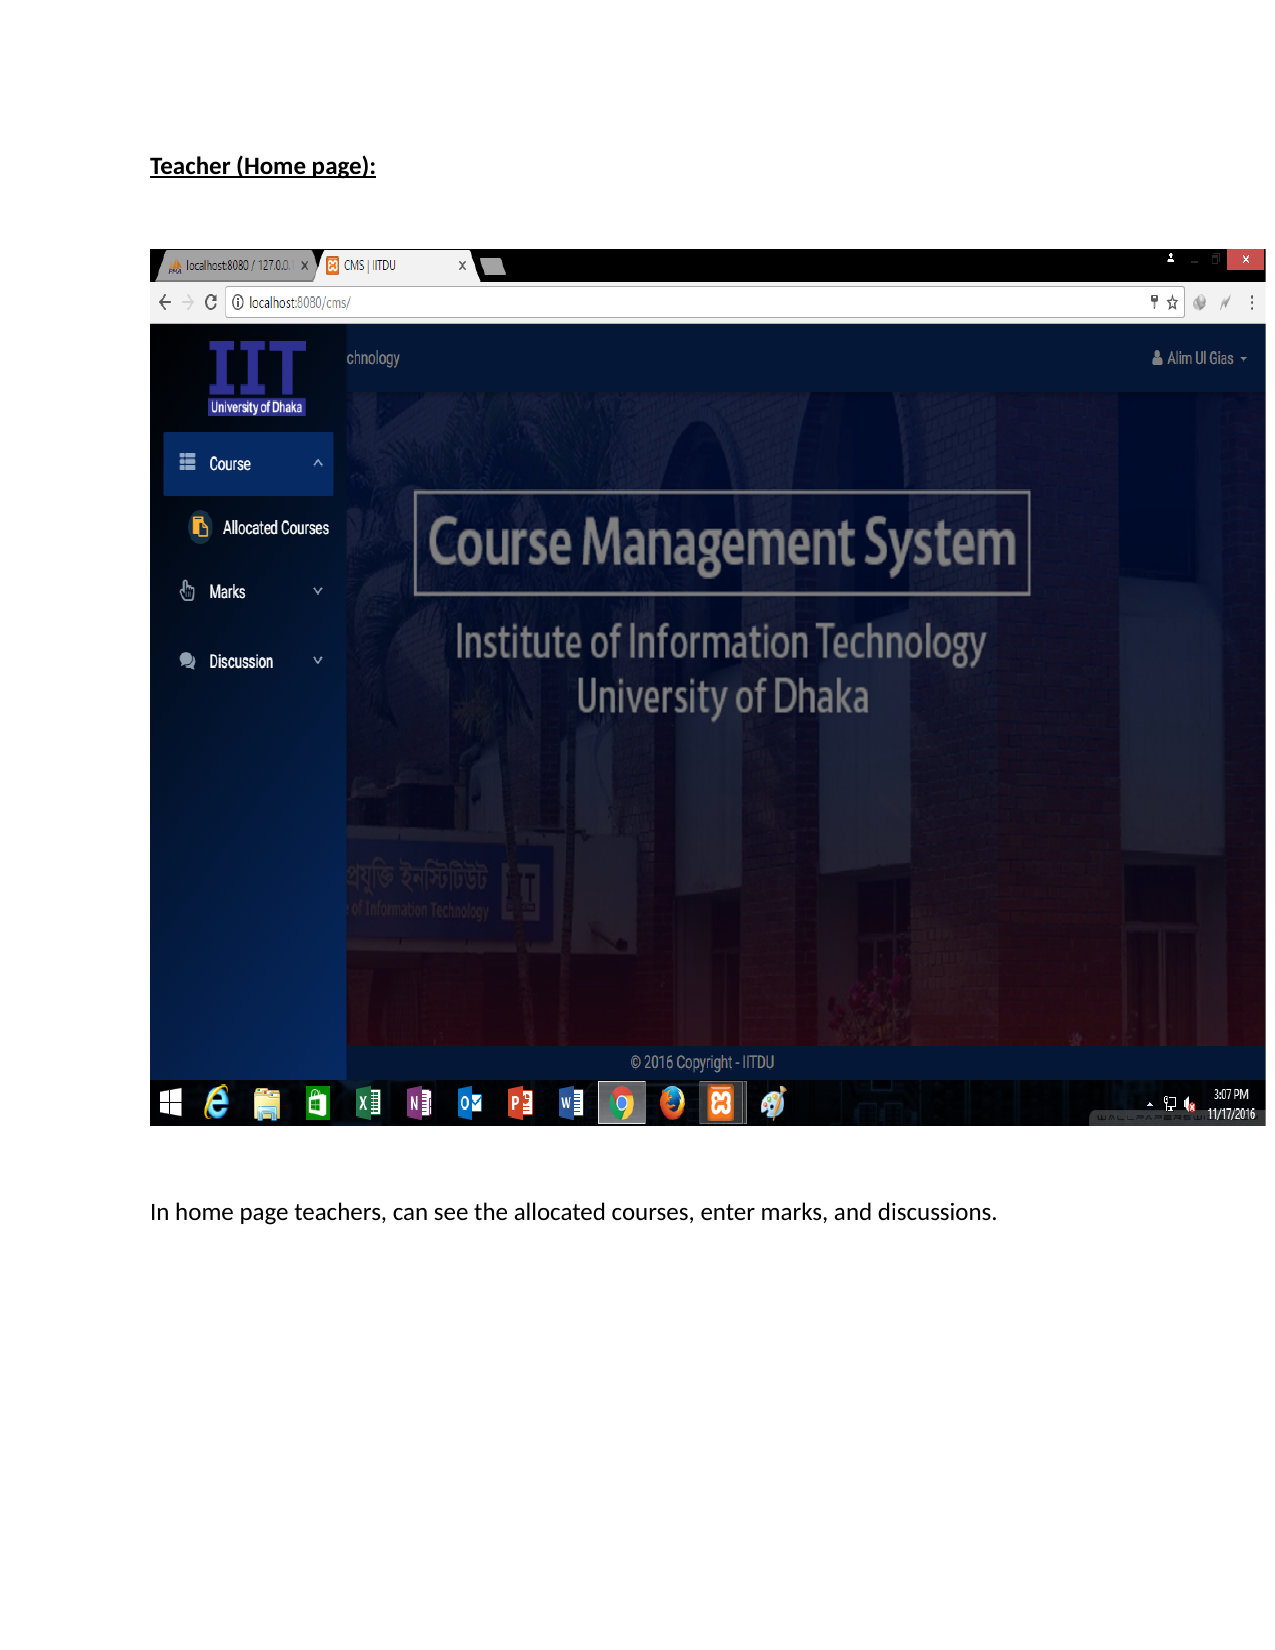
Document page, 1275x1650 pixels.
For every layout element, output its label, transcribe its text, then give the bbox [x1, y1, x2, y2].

text Teacher (Home page): [150, 150, 1125, 181]
picture [150, 249, 1266, 1126]
text In home page teachers, can see the allocated courses, enter marks, and discussions. [150, 1196, 1125, 1226]
